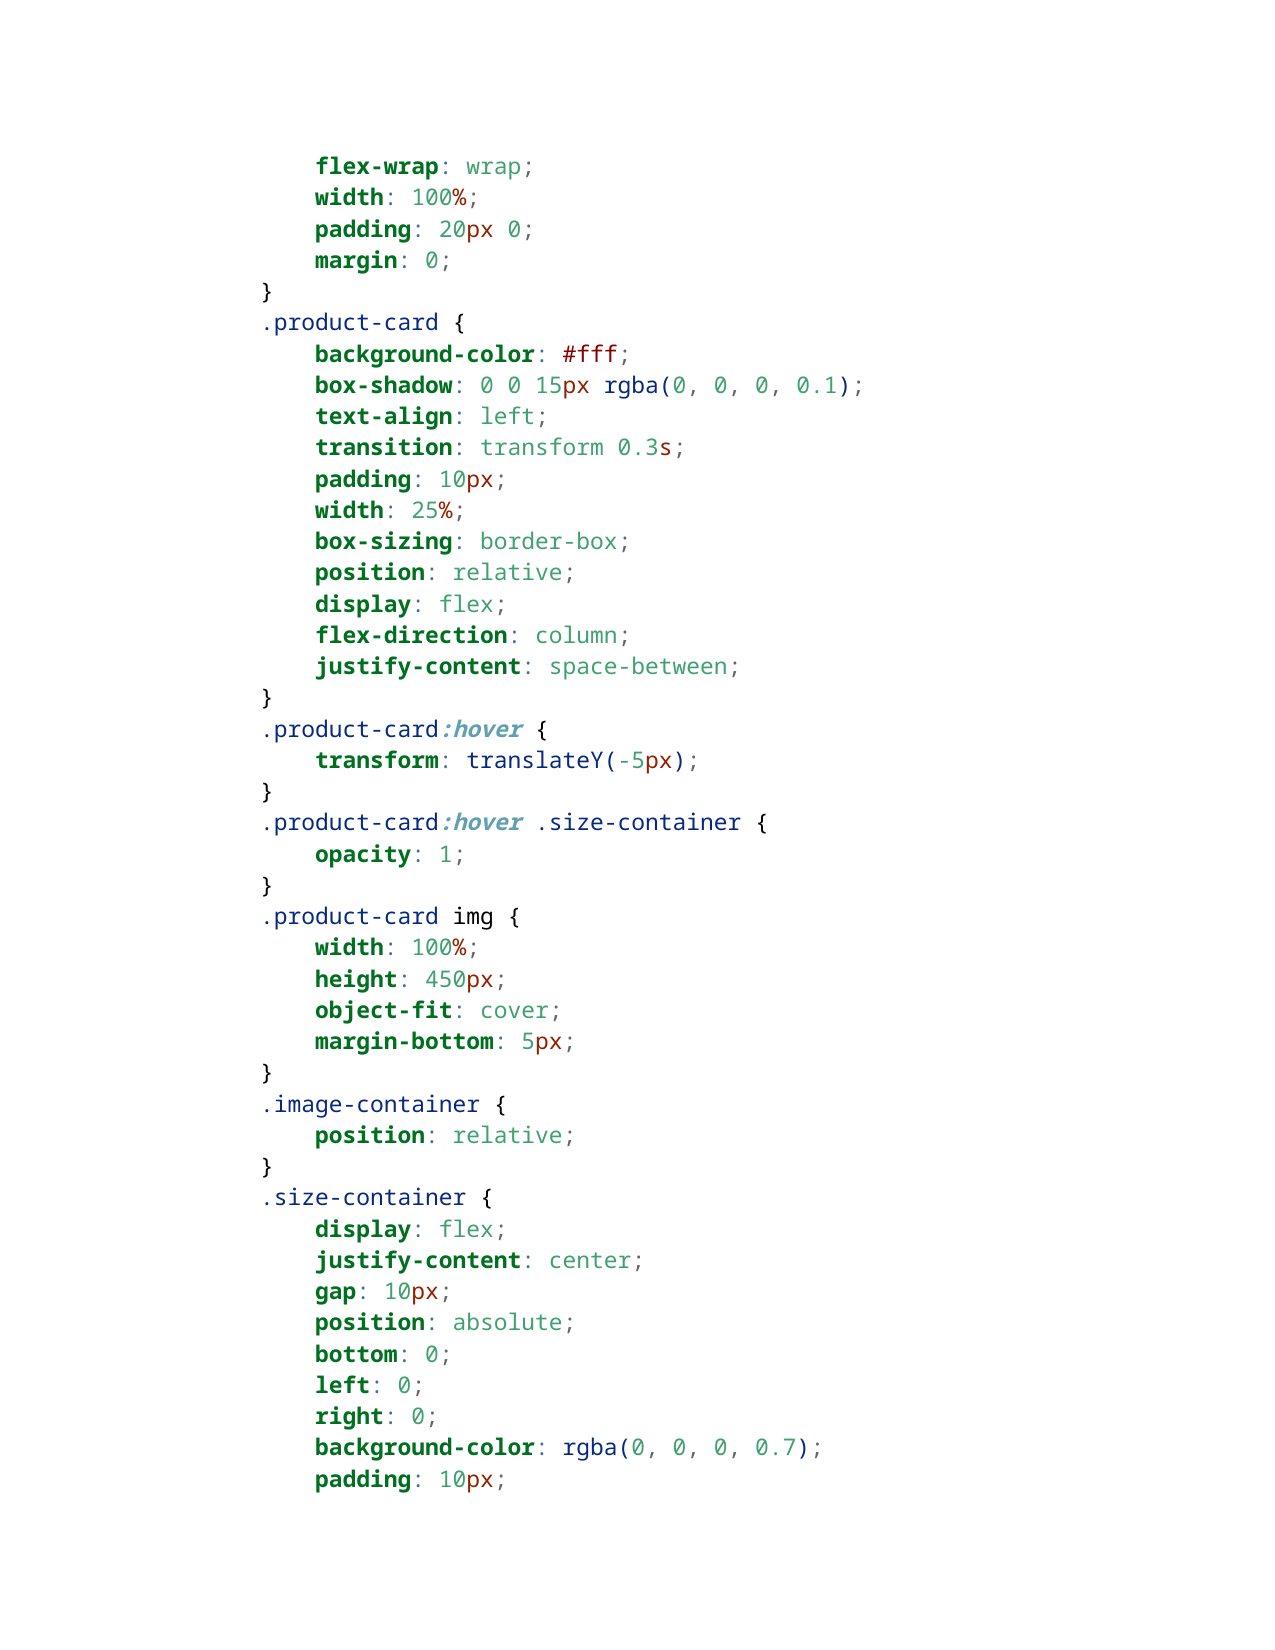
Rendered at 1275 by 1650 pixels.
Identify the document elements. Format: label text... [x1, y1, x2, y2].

text flex-wrap: wrap; width: 100%; padding: 20px 0; margin: 0; } .product-card { background-color: #fff; box-shadow: 0 0 15px rgba(0, 0, 0, 0.1); text-align: left; transition: transform 0.3s; padding: 10px; width: 25%; box-sizing: border-box; position: relative; display: flex; flex-direction: column; justify-content: space-between; } .product-card:hover { transform: translateY(-5px); } .product-card:hover .size-container { opacity: 1; } .product-card img { width: 100%; height: 450px; object-fit: cover; margin-bottom: 5px; } .image-container { position: relative; } .size-container { display: flex; justify-content: center; gap: 10px; position: absolute; bottom: 0; left: 0; right: 0; background-color: rgba(0, 0, 0, 0.7); padding: 10px; [150, 150, 1125, 1494]
